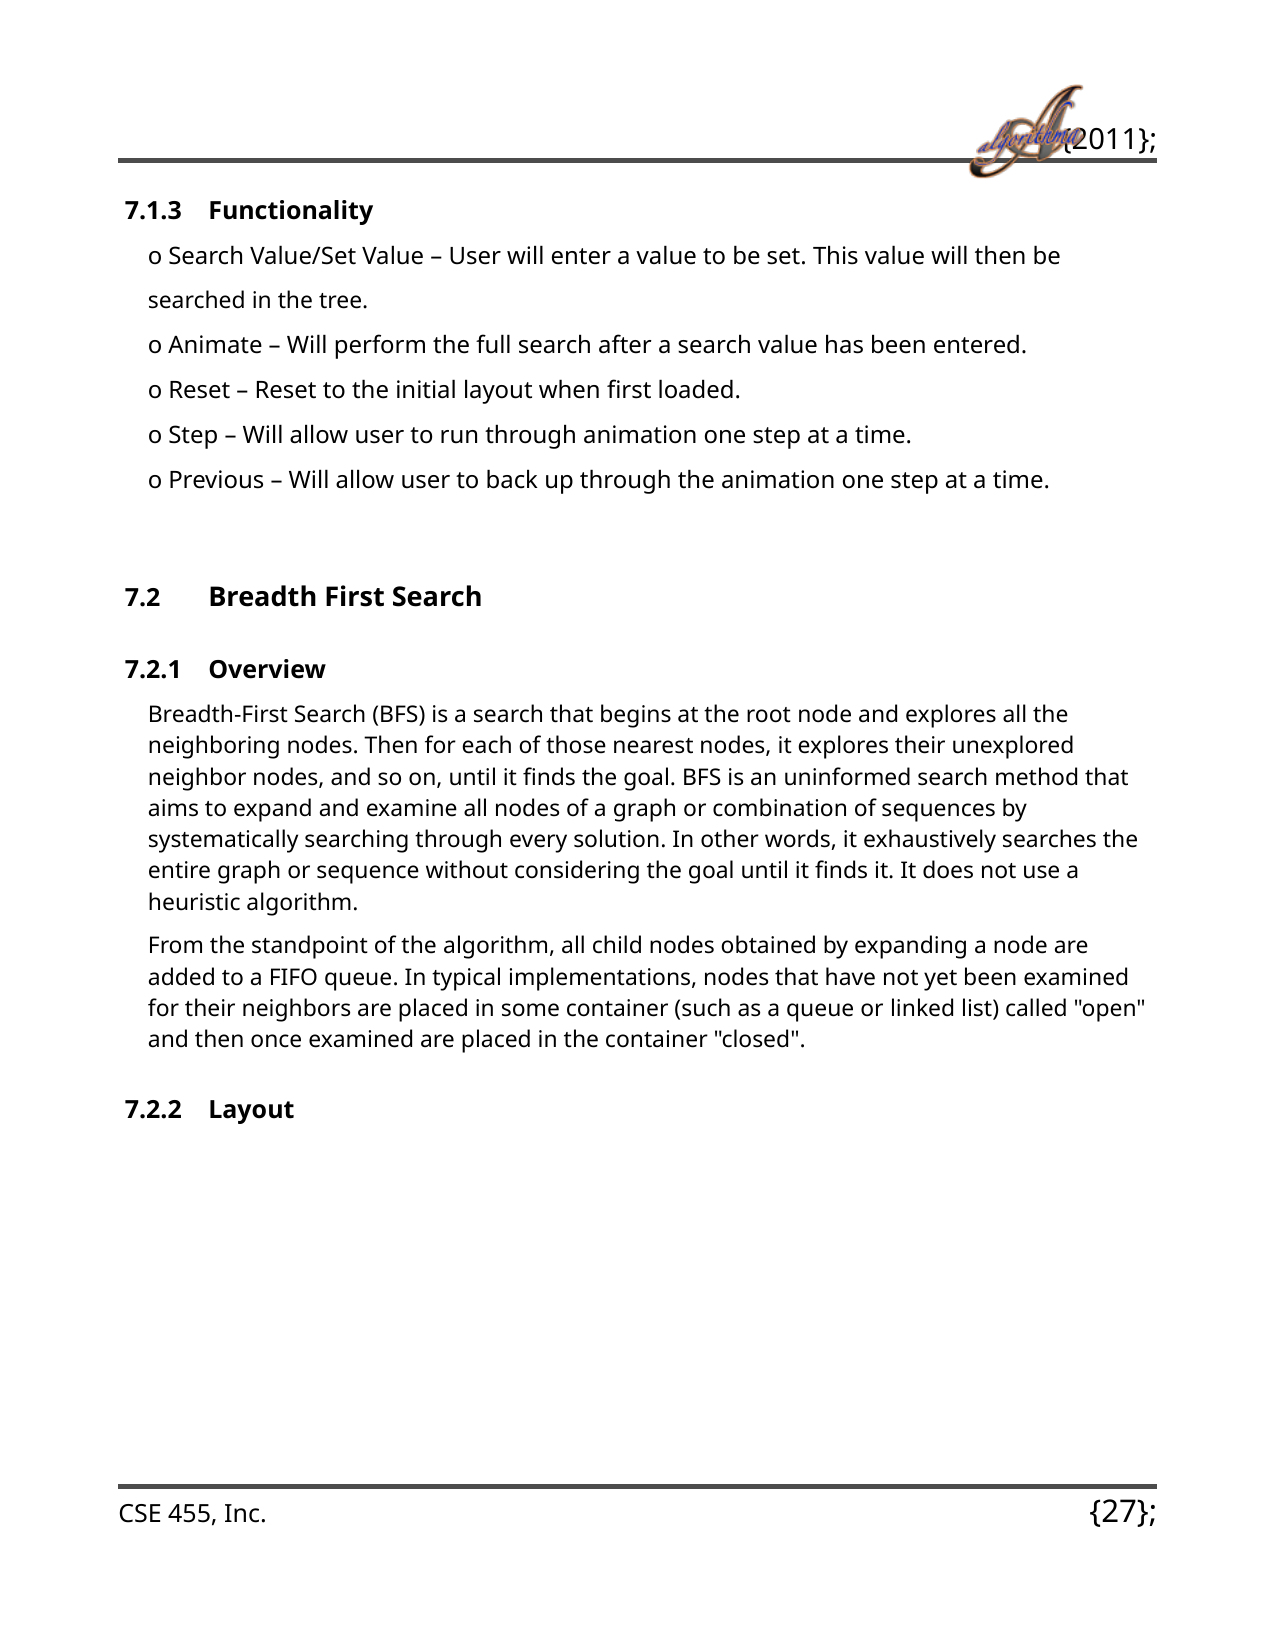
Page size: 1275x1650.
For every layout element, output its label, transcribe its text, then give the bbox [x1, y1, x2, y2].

text searched in the tree. [148, 284, 1157, 315]
text From the standpoint of the algorithm, all child nodes obtained by expanding a node are added to a FIFO queue. In typical implementations, nodes that have not yet been examined for their neighbors are placed in some container (such as a queue or linked list) called "open" and then once examined are placed in the container "closed". [148, 929, 1157, 1054]
text o Search Value/Set Value – User will enter a value to be set. This value will then be [148, 239, 1157, 272]
text o Animate – Will perform the full search after a search value has been entered. [148, 328, 1157, 361]
subtitle Overview [118, 651, 1157, 686]
text o Reset – Reset to the initial layout when first loaded. [148, 373, 1157, 406]
subtitle Layout [118, 1092, 1157, 1126]
subtitle Functionality [118, 192, 1157, 227]
picture [966, 83, 1087, 180]
text Breadth-First Search (BFS) is a search that begins at the root node and explores all the neighboring nodes. Then for each of those nearest nodes, it explores their unexplored neighbor nodes, and so on, until it finds the goal. BFS is an uninformed search method that aims to expand and examine all nodes of a graph or combination of sequences by systematically searching through every solution. In other words, it exhaustively searches the entire graph or sequence without considering the goal until it finds it. It does not use a heuristic algorithm. [148, 698, 1157, 917]
text o Previous – Will allow user to back up through the animation one step at a time. [148, 463, 1157, 496]
text o Step – Will allow user to run through animation one step at a time. [148, 418, 1157, 451]
subtitle Breadth First Search [118, 577, 1157, 614]
